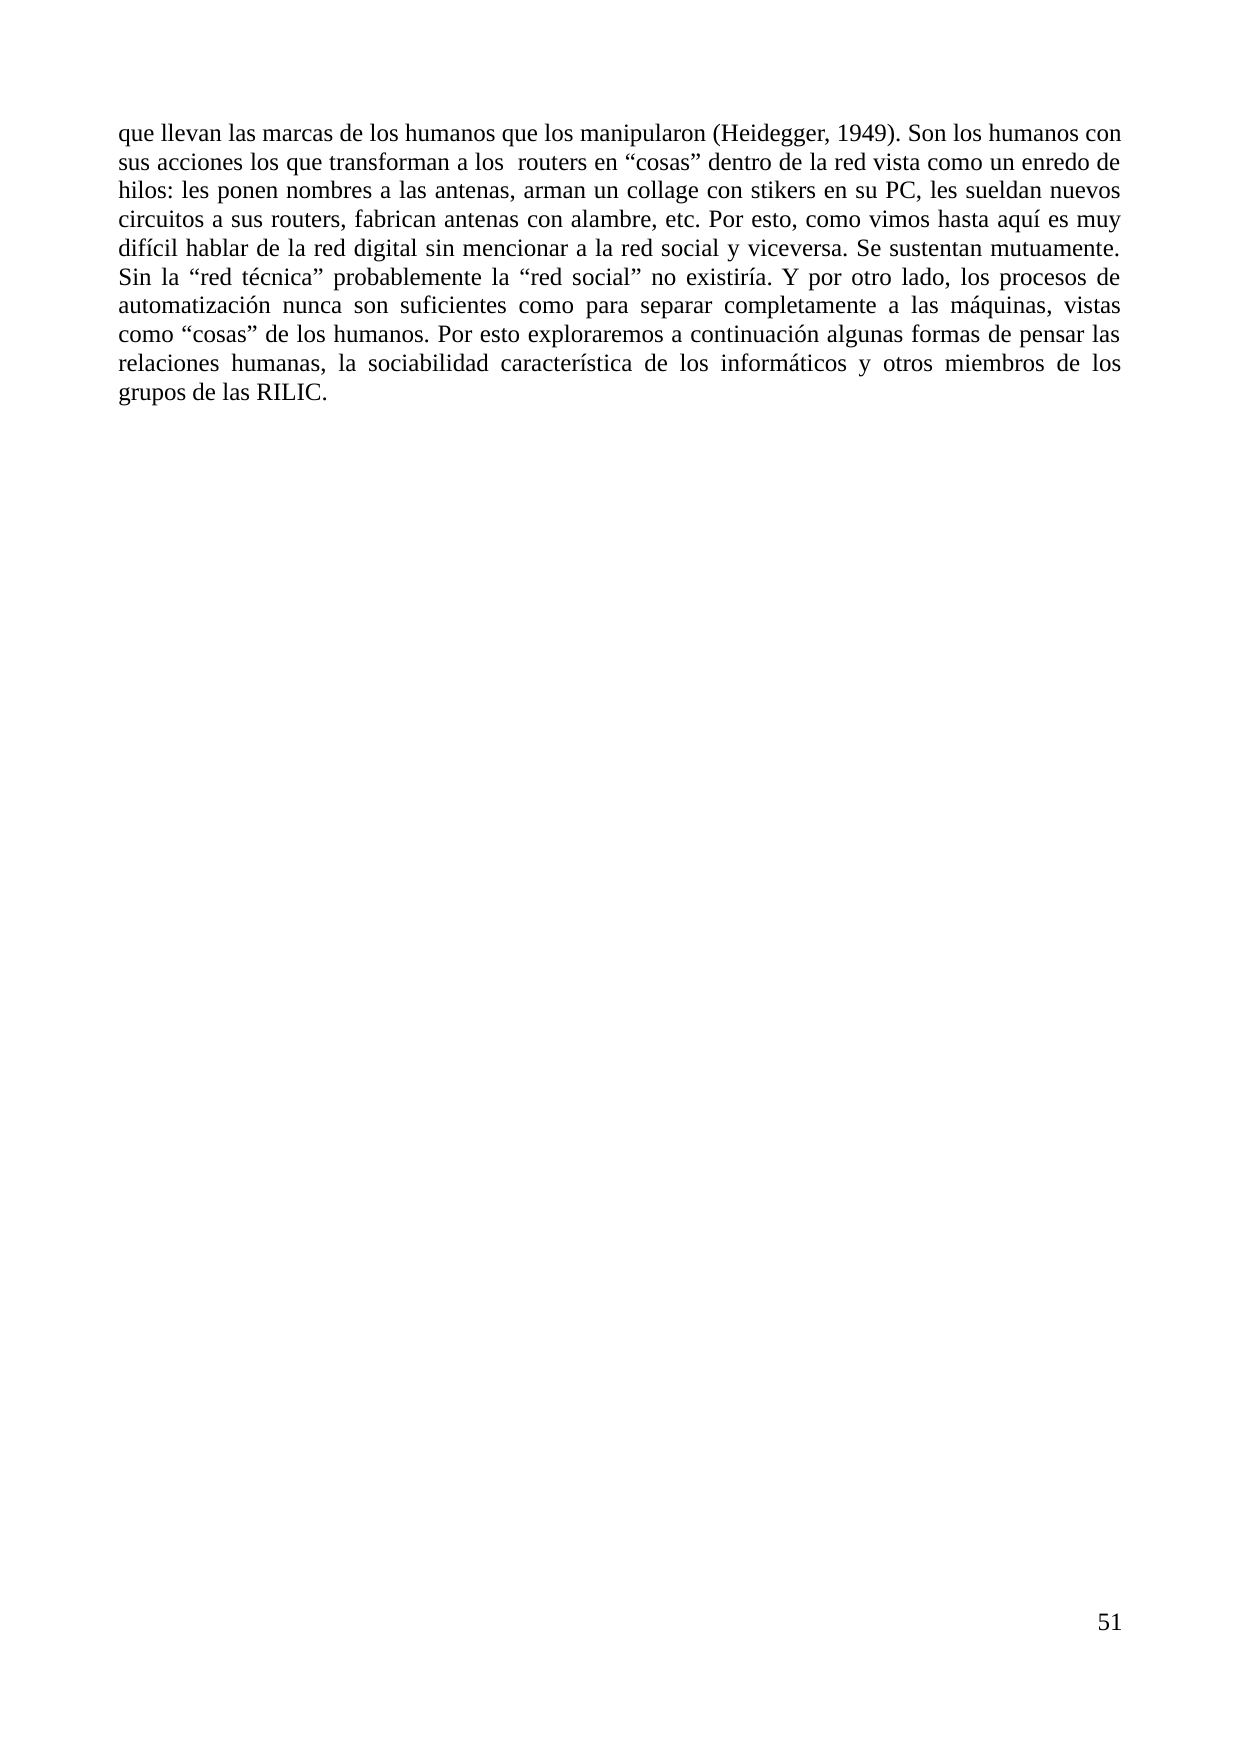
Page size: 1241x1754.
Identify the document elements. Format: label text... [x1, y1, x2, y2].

text que llevan las marcas de los humanos que los manipularon (Heidegger, 1949). Son los humanos con sus acciones los que transforman a los routers en “cosas” dentro de la red vista como un enredo de hilos: les ponen nombres a las antenas, arman un collage con stikers en su PC, les sueldan nuevos circuitos a sus routers, fabrican antenas con alambre, etc. Por esto, como vimos hasta aquí es muy difícil hablar de la red digital sin mencionar a la red social y viceversa. Se sustentan mutuamente. Sin la “red técnica” probablemente la “red social” no existiría. Y por otro lado, los procesos de automatización nunca son suficientes como para separar completamente a las máquinas, vistas como “cosas” de los humanos. Por esto exploraremos a continuación algunas formas de pensar las relaciones humanas, la sociabilidad característica de los informáticos y otros miembros de los grupos de las RILIC. [118, 118, 1122, 406]
